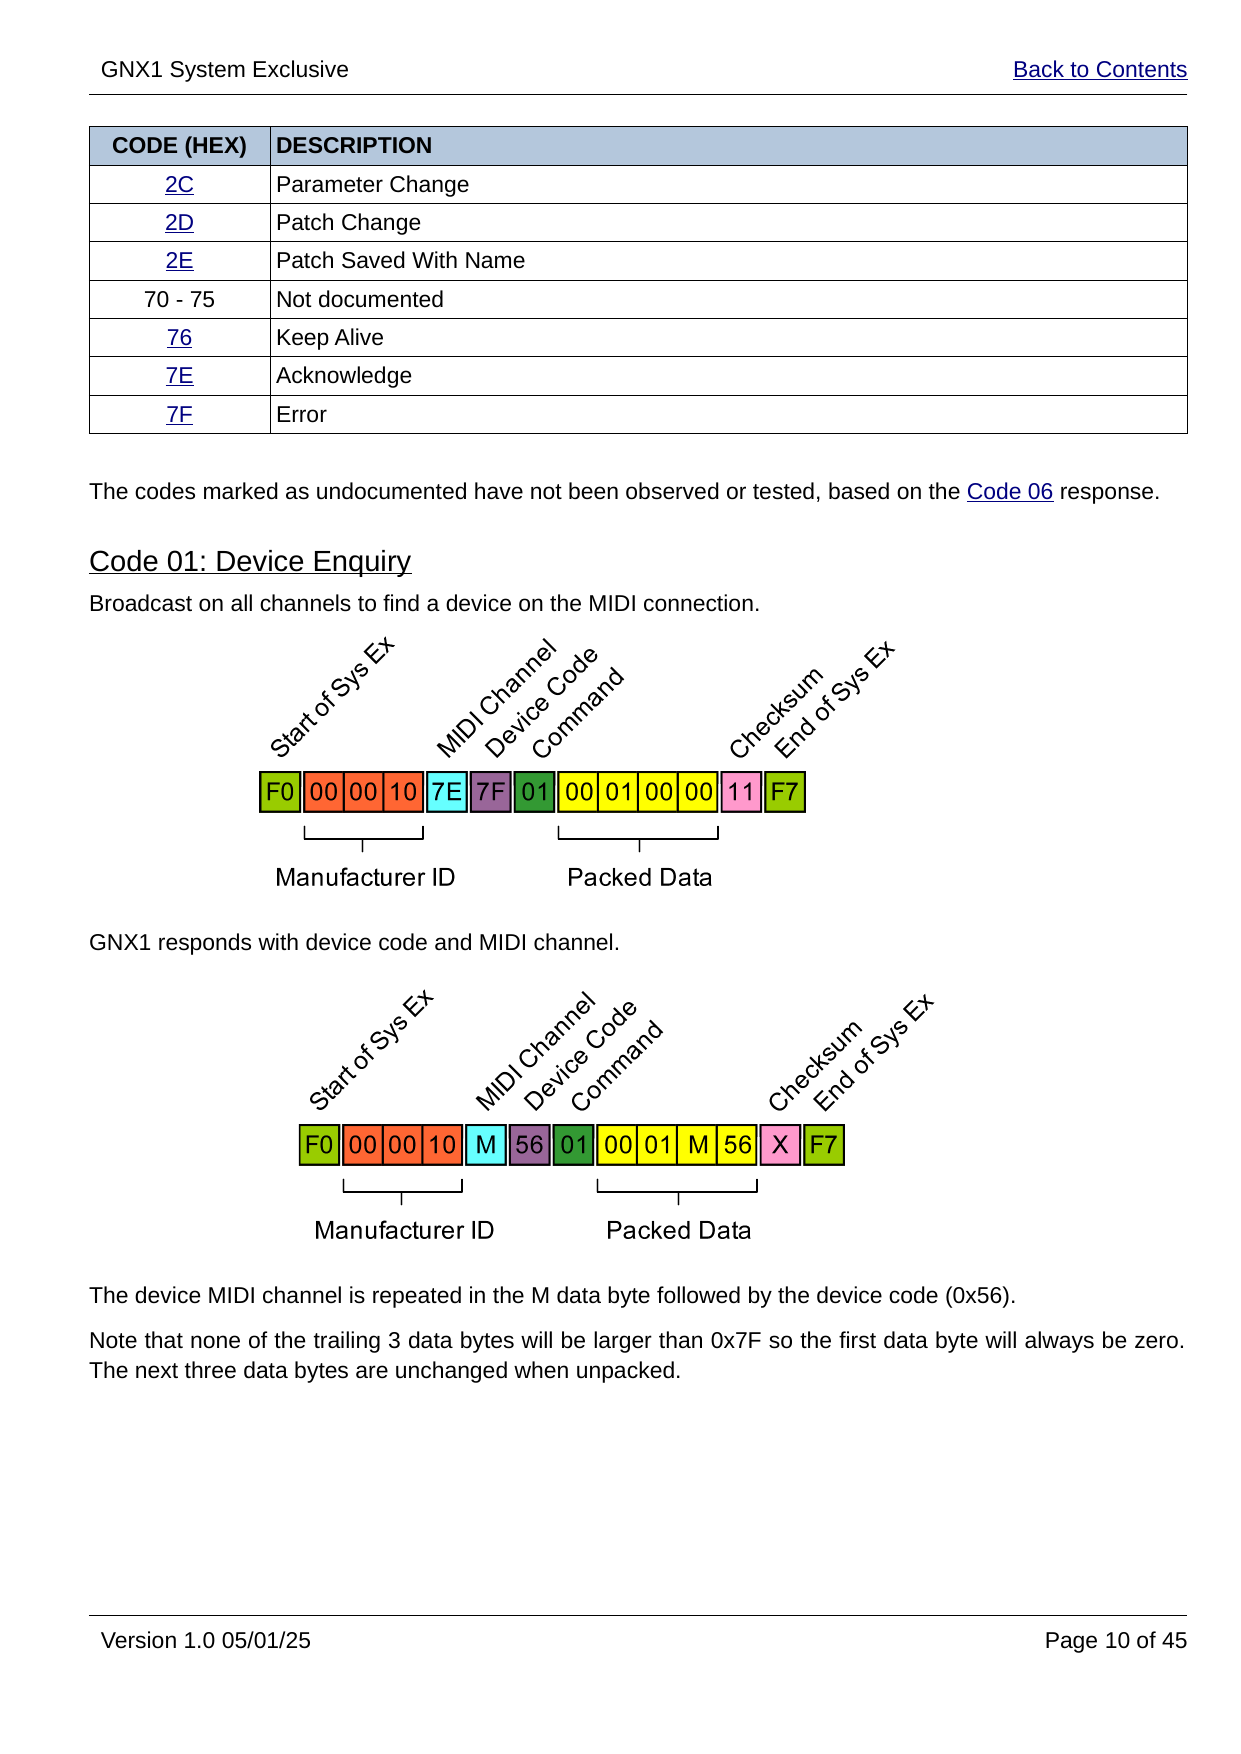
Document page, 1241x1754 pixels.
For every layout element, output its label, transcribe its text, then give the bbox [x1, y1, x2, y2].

picture [298, 988, 978, 1245]
text Note that none of the trailing 3 data bytes will be larger than 0x7F so the first data byte will always be zero. The next three data bytes are unchanged when unpacked. [89, 1327, 1187, 1383]
table_cell Not documented [271, 281, 1187, 318]
table_cell Patch Saved With Name [271, 242, 1187, 280]
table_cell 76 [90, 319, 270, 356]
subtitle Code 01: Device Enquiry [89, 543, 1187, 577]
table_cell 2E [90, 242, 270, 280]
table_header Description [271, 127, 1187, 165]
text The device MIDI channel is repeated in the M data byte followed by the device code (0x56). [89, 973, 1187, 1308]
table_cell Keep Alive [271, 319, 1187, 356]
table_header Code (Hex) [90, 127, 270, 165]
table_cell 7F [90, 396, 270, 433]
table_cell Patch Change [271, 204, 1187, 241]
table_cell 7E [90, 357, 270, 395]
text GNX1 responds with device code and MIDI channel. [89, 634, 1187, 955]
picture [259, 635, 939, 892]
table_cell 70 - 75 [90, 281, 270, 318]
table_cell Parameter Change [271, 166, 1187, 203]
table_cell Error [271, 396, 1187, 433]
table_cell 2D [90, 204, 270, 241]
table_cell Acknowledge [271, 357, 1187, 395]
text The codes marked as undocumented have not been observed or tested, based on the Code 06 response. [89, 478, 1187, 504]
table_cell 2C [90, 166, 270, 203]
text Broadcast on all channels to find a device on the MIDI connection. [89, 589, 1187, 616]
